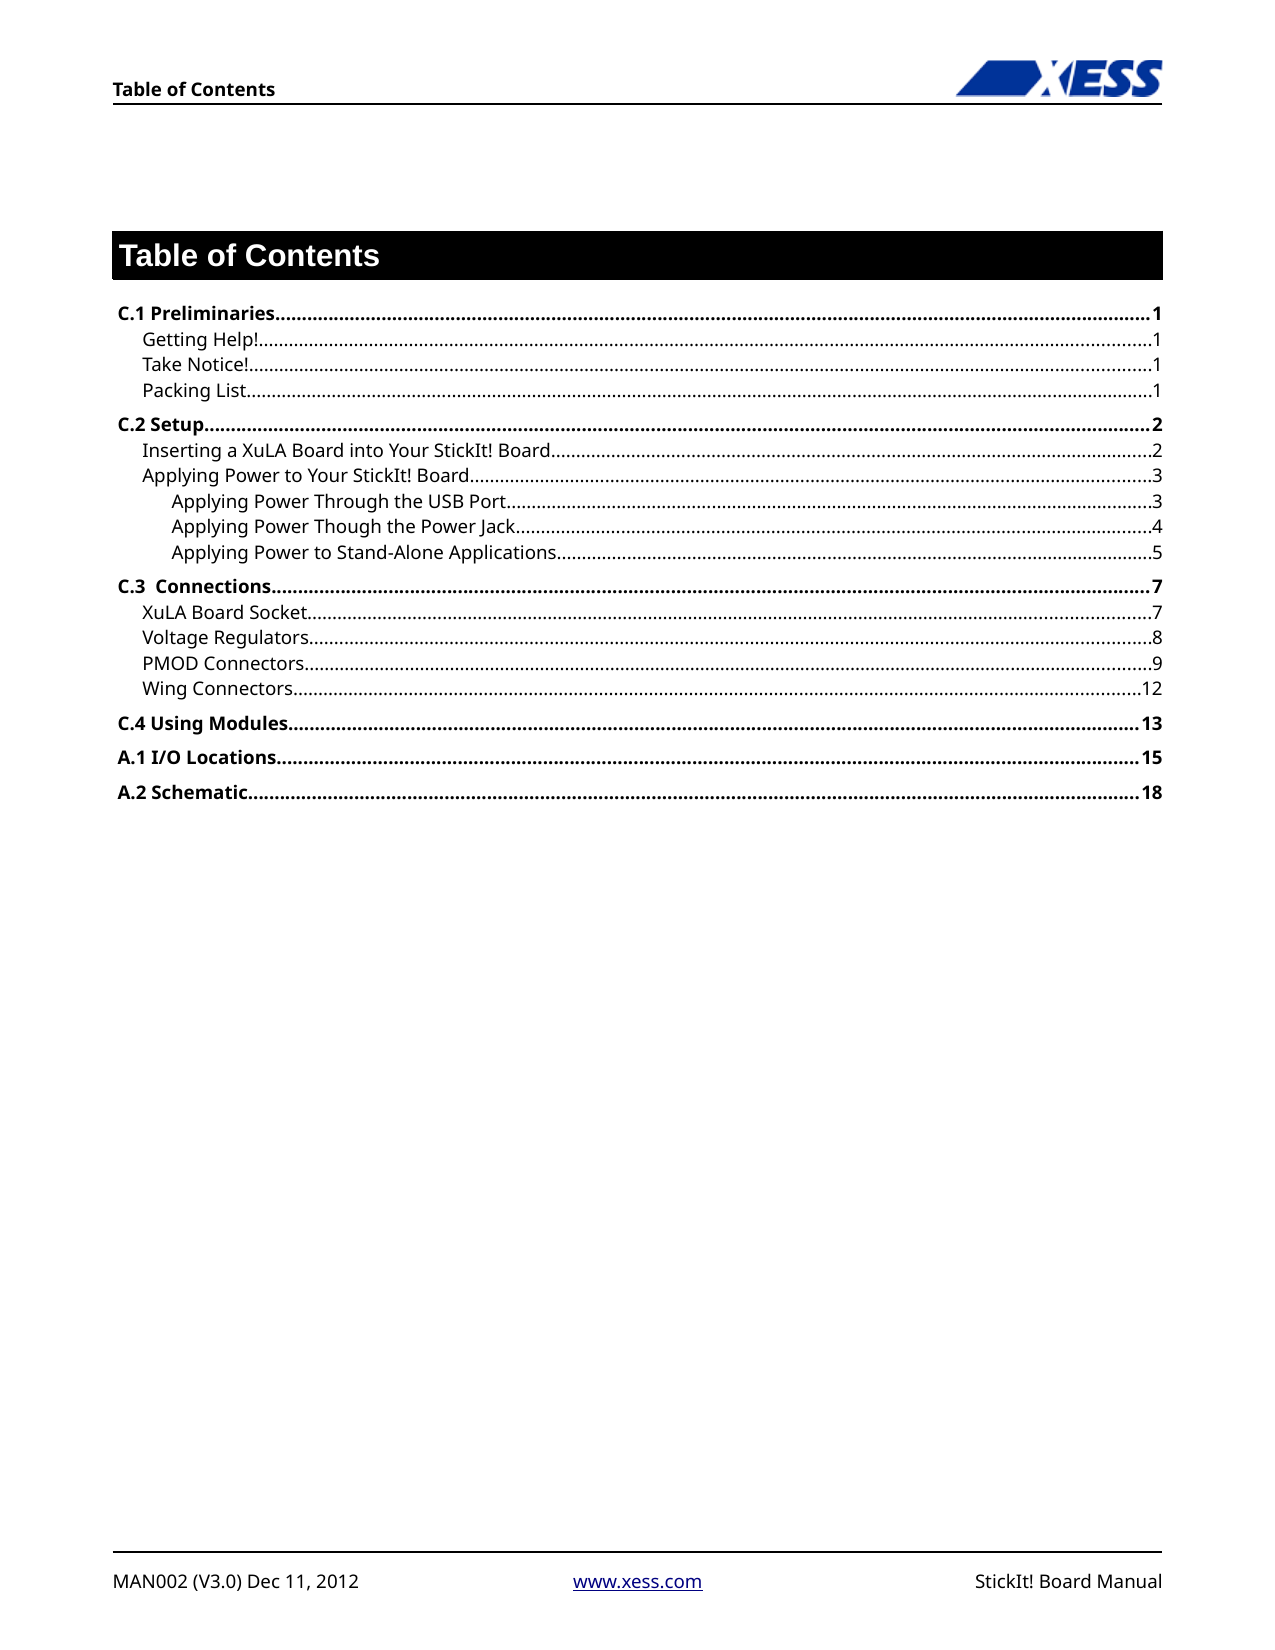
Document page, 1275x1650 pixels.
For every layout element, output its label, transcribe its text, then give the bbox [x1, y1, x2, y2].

text C.2 Setup 2 [112, 411, 1162, 437]
text XuLA Board Socket 7 [142, 599, 1162, 624]
text Applying Power Though the Power Jack 4 [171, 513, 1162, 539]
text C.3 Connections 7 [112, 573, 1162, 599]
text Applying Power Through the USB Port 3 [171, 488, 1162, 513]
picture [955, 60, 1163, 97]
text A.2 Schematic 18 [112, 779, 1162, 804]
text Applying Power to Stand-Alone Applications 5 [171, 539, 1162, 564]
text Take Notice! 1 [142, 351, 1162, 377]
text Voltage Regulators 8 [142, 624, 1162, 650]
text Getting Help! 1 [142, 326, 1162, 351]
text Applying Power to Your StickIt! Board 3 [142, 462, 1162, 488]
text PMOD Connectors 9 [142, 650, 1162, 676]
text Wing Connectors 12 [142, 676, 1162, 701]
text C.4 Using Modules 13 [112, 710, 1162, 736]
text Packing List 1 [142, 377, 1162, 402]
text A.1 I/O Locations 15 [112, 744, 1162, 770]
subtitle Table of Contents [114, 232, 1162, 279]
text Inserting a XuLA Board into Your StickIt! Board 2 [142, 437, 1162, 462]
text C.1 Preliminaries 1 [112, 300, 1162, 326]
